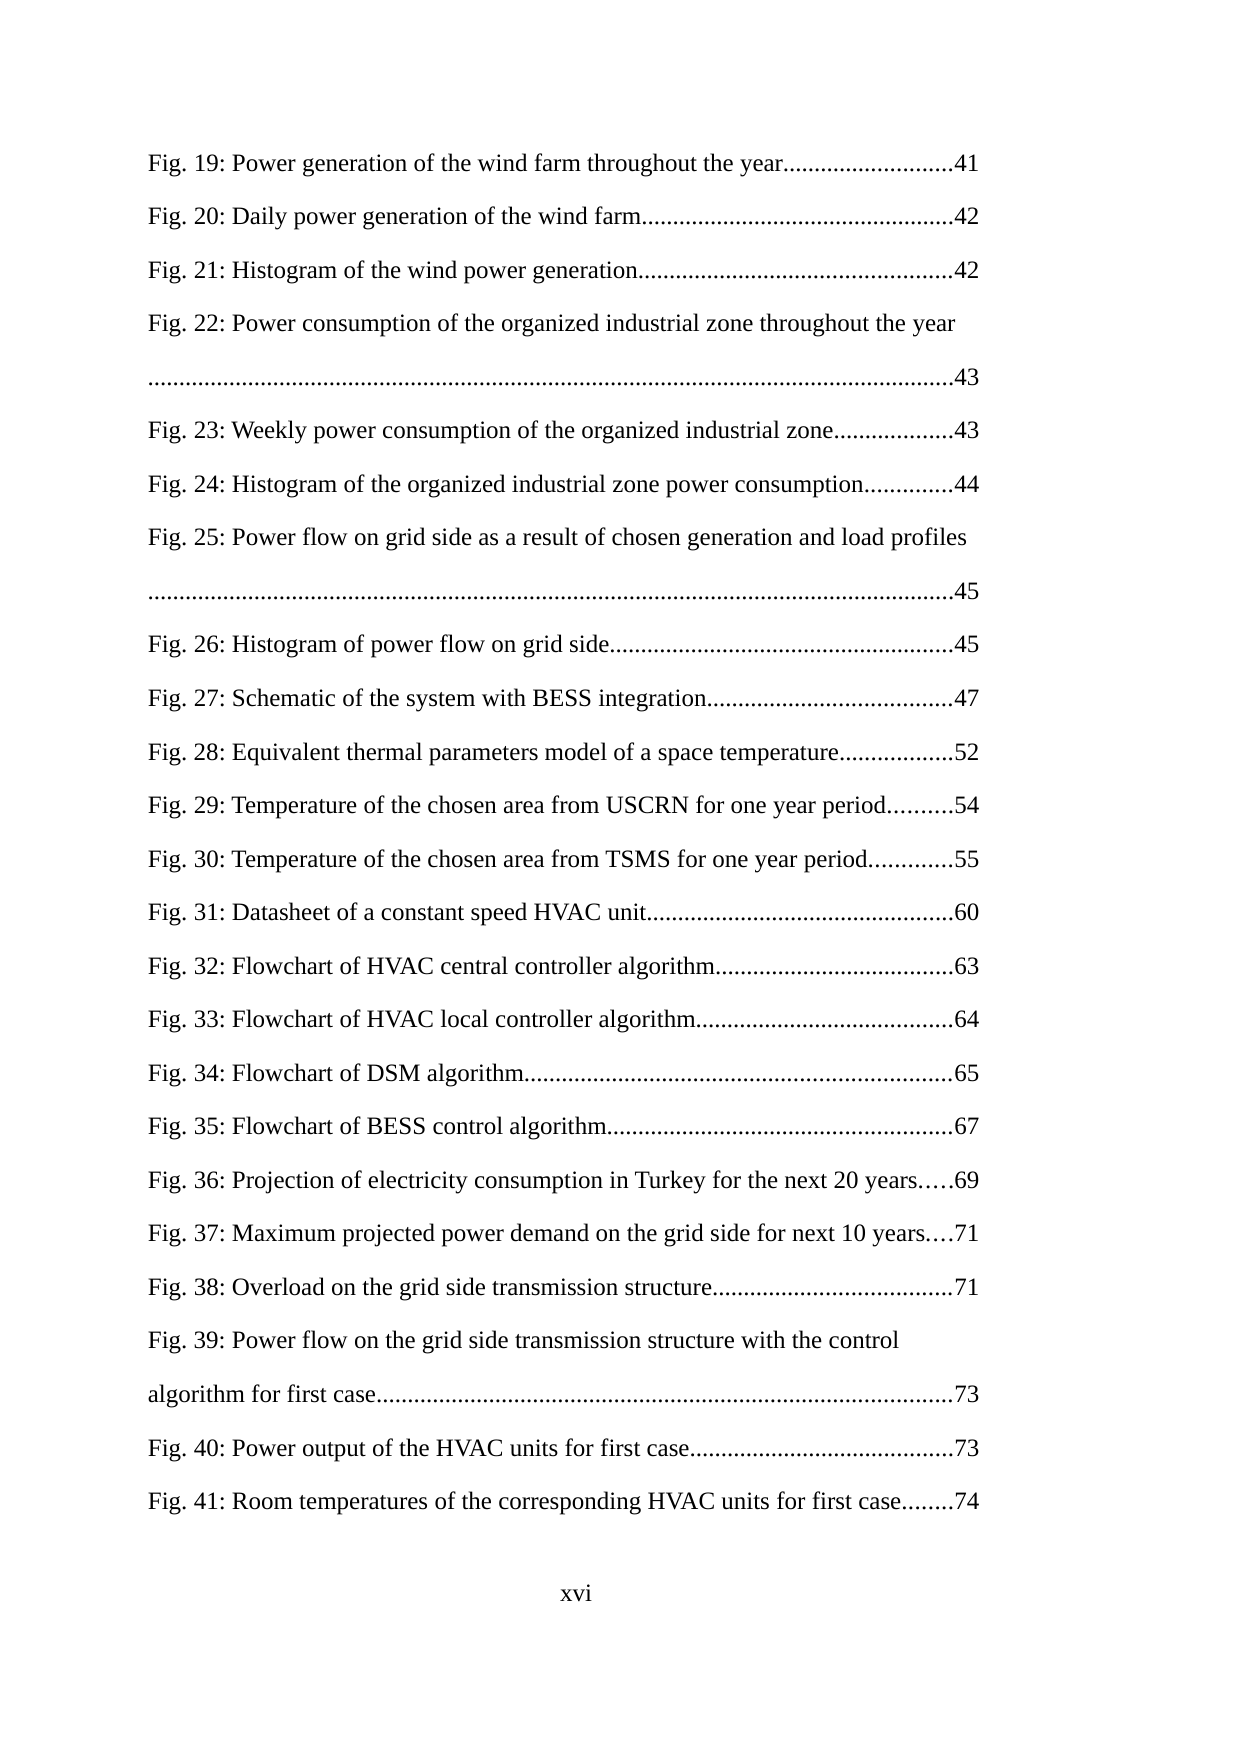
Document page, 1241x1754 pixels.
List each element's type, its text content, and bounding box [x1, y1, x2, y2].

text 45 [148, 576, 1004, 605]
text Fig. 32: Flowchart of HVAC central controller algorithm 63 [148, 951, 1004, 979]
text Fig. 35: Flowchart of BESS control algorithm 67 [148, 1111, 1004, 1140]
text Fig. 19: Power generation of the wind farm throughout the year 41 [148, 148, 1004, 176]
text Fig. 23: Weekly power consumption of the organized industrial zone 43 [148, 415, 1004, 444]
text 43 [148, 362, 1004, 391]
text Fig. 40: Power output of the HVAC units for first case 73 [148, 1433, 1004, 1461]
text Fig. 37: Maximum projected power demand on the grid side for next 10 years 71 [148, 1218, 1004, 1247]
text Fig. 33: Flowchart of HVAC local controller algorithm 64 [148, 1004, 1004, 1033]
text algorithm for first case 73 [148, 1379, 1004, 1408]
text Fig. 34: Flowchart of DSM algorithm 65 [148, 1058, 1004, 1087]
text Fig. 21: Histogram of the wind power generation 42 [148, 255, 1004, 283]
text Fig. 29: Temperature of the chosen area from USCRN for one year period 54 [148, 790, 1004, 819]
text Fig. 41: Room temperatures of the corresponding HVAC units for first case 74 [148, 1486, 1004, 1515]
text Fig. 31: Datasheet of a constant speed HVAC unit 60 [148, 897, 1004, 926]
text Fig. 25: Power flow on grid side as a result of chosen generation and load profiles [148, 522, 1004, 551]
text Fig. 39: Power flow on the grid side transmission structure with the control [148, 1326, 1004, 1354]
text Fig. 26: Histogram of power flow on grid side 45 [148, 629, 1004, 658]
text Fig. 22: Power consumption of the organized industrial zone throughout the year [148, 308, 1004, 337]
text Fig. 38: Overload on the grid side transmission structure 71 [148, 1272, 1004, 1301]
text Fig. 27: Schematic of the system with BESS integration 47 [148, 683, 1004, 712]
text Fig. 30: Temperature of the chosen area from TSMS for one year period 55 [148, 844, 1004, 872]
text Fig. 36: Projection of electricity consumption in Turkey for the next 20 years 69 [148, 1165, 1004, 1194]
text Fig. 28: Equivalent thermal parameters model of a space temperature 52 [148, 737, 1004, 765]
text Fig. 24: Histogram of the organized industrial zone power consumption 44 [148, 469, 1004, 498]
text Fig. 20: Daily power generation of the wind farm 42 [148, 201, 1004, 230]
